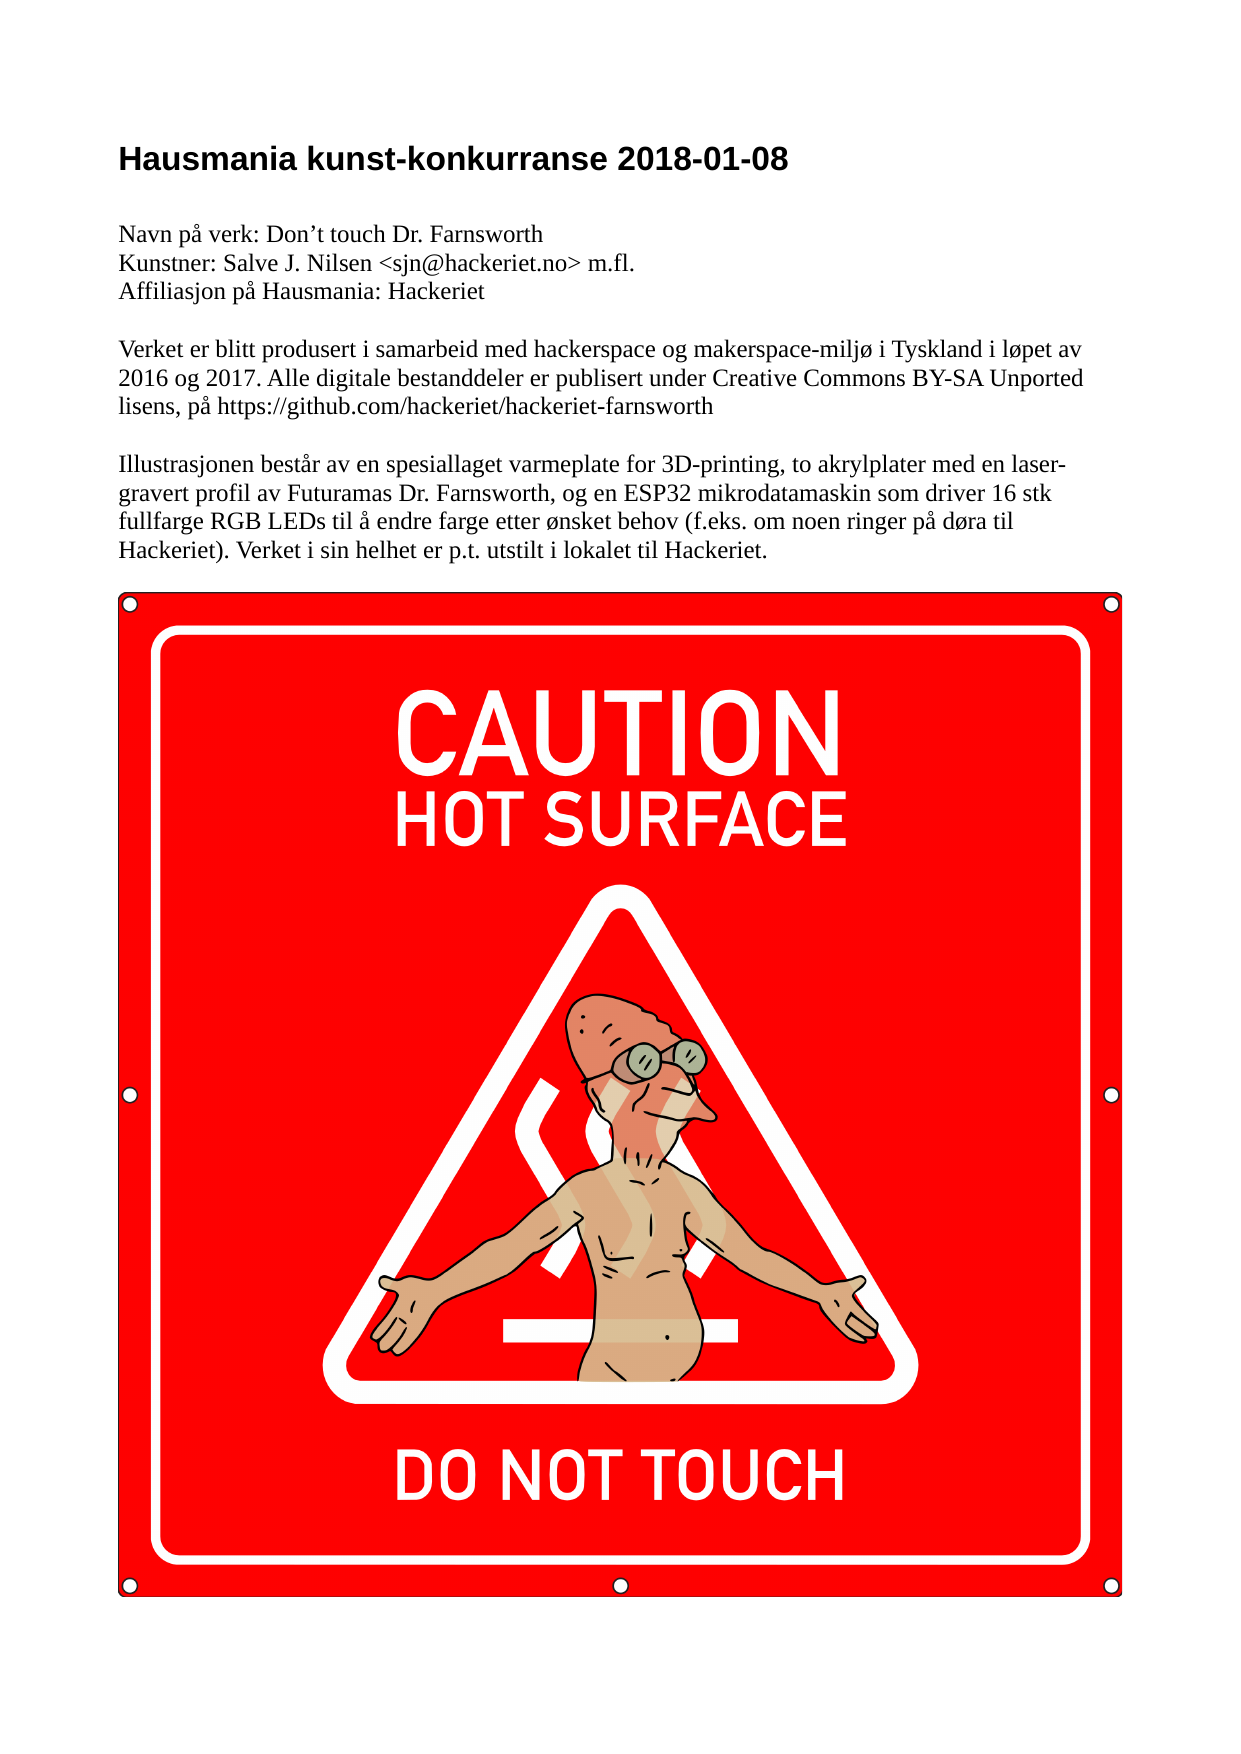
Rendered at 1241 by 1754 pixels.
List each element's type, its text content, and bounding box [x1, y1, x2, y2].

text Verket er blitt produsert i samarbeid med hackerspace og makerspace-miljø i Tyskland i løpet av 2016 og 2017. Alle digitale bestanddeler er publisert under Creative Commons BY-SA Unported lisens, på https://github.com/hackeriet/hackeriet-farnsworth [118, 334, 1122, 420]
picture [118, 592, 1123, 1597]
text Kunstner: Salve J. Nilsen <sjn@hackeriet.no> m.fl. [118, 248, 1122, 276]
text Navn på verk: Don’t touch Dr. Farnsworth [118, 219, 1122, 248]
text Illustrasjonen består av en spesiallaget varmeplate for 3D-printing, to akrylplater med en laser-gravert profil av Futuramas Dr. Farnsworth, og en ESP32 mikrodatamaskin som driver 16 stk fullfarge RGB LEDs til å endre farge etter ønsket behov (f.eks. om noen ringer på døra til Hackeriet). Verket i sin helhet er p.t. utstilt i lokalet til Hackeriet. [118, 449, 1122, 564]
subtitle Hausmania kunst-konkurranse 2018-01-08 [118, 139, 1122, 178]
text Affiliasjon på Hausmania: Hackeriet [118, 276, 1122, 305]
